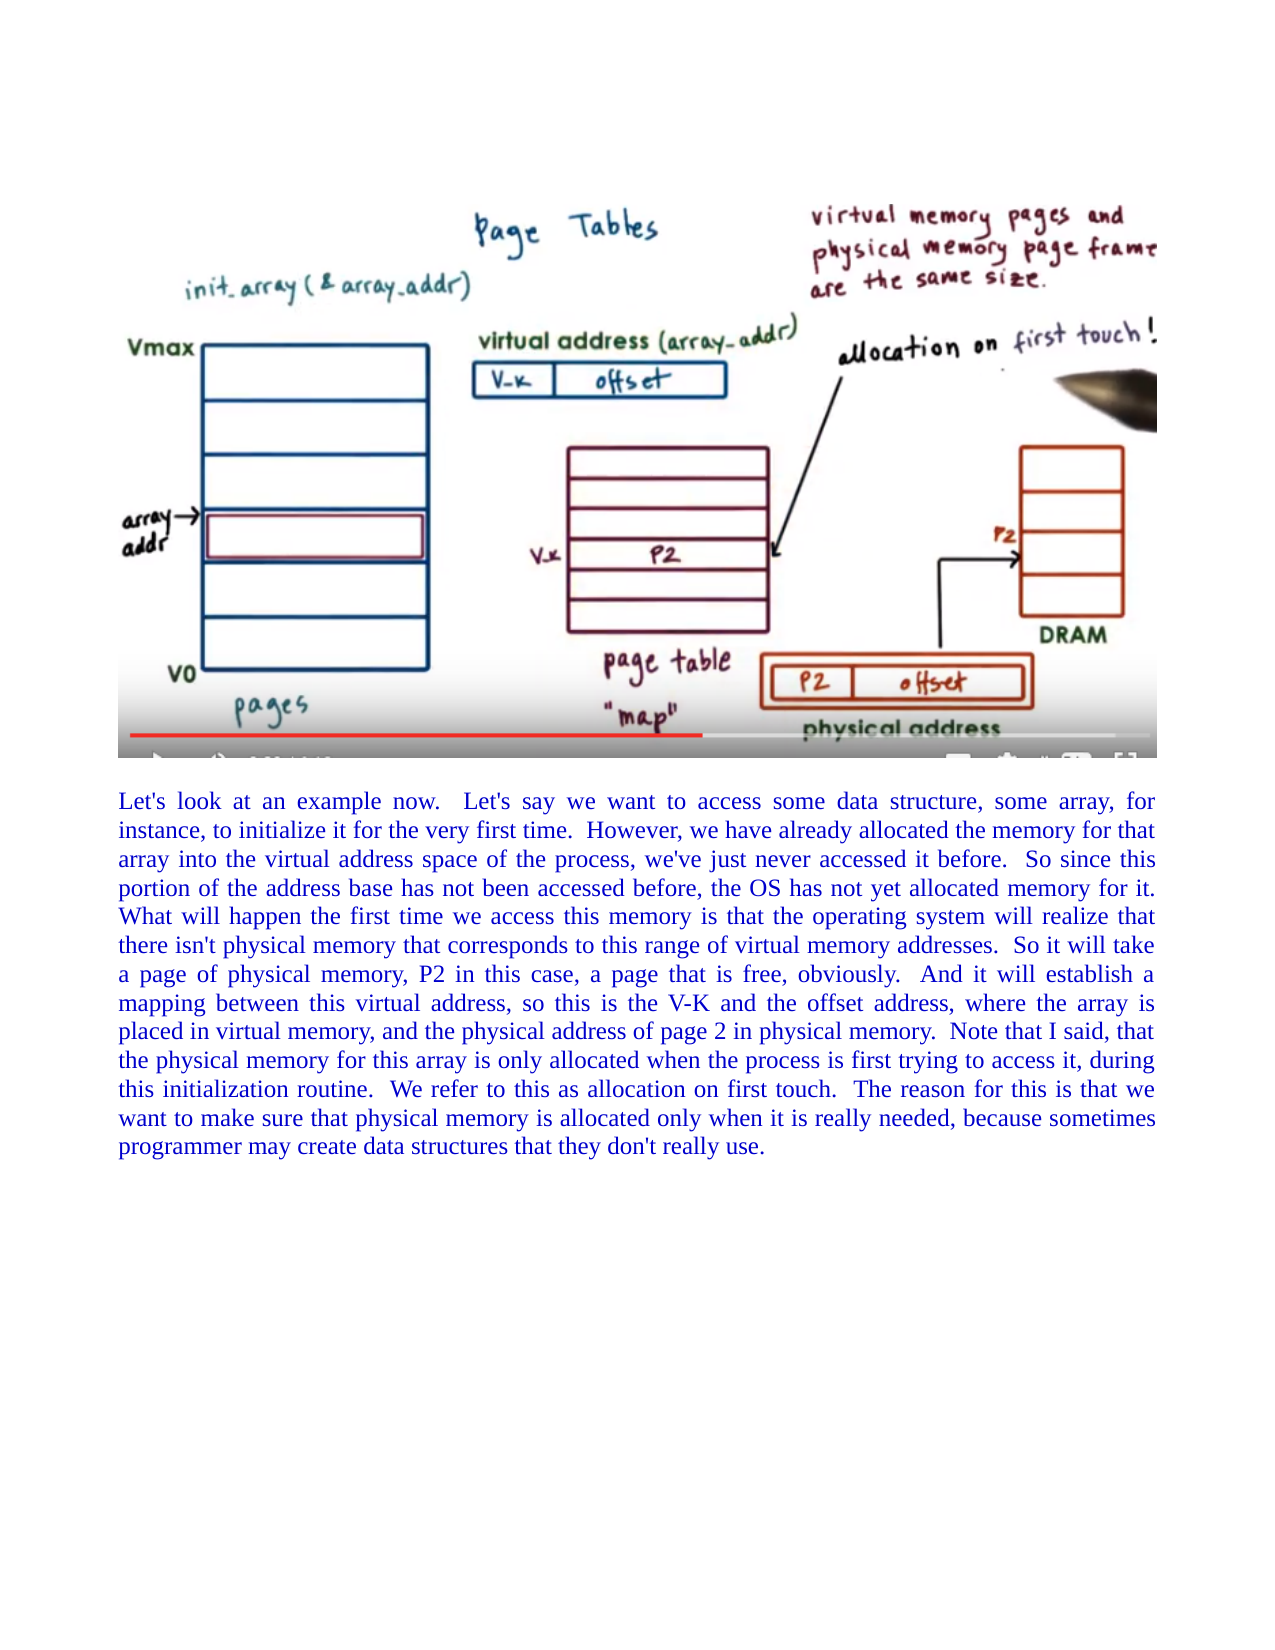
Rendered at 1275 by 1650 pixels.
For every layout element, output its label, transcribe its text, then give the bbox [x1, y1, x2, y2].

text Let's look at an example now. Let's say we want to access some data structure, some array, for instance, to initialize it for the very first time. However, we have already allocated the memory for that array into the virtual address space of the process, we've just never accessed it before. So since this portion of the address base has not been accessed before, the OS has not yet allocated memory for it. What will happen the first time we access this memory is that the operating system will realize that there isn't physical memory that corresponds to this range of virtual memory addresses. So it will take a page of physical memory, P2 in this case, a page that is free, obviously. And it will establish a mapping between this virtual address, so this is the V-K and the offset address, where the array is placed in virtual memory, and the physical address of page 2 in physical memory. Note that I said, that the physical memory for this array is only allocated when the process is first trying to access it, during this initialization routine. We refer to this as allocation on first touch. The reason for this is that we want to make sure that physical memory is allocated only when it is really needed, because sometimes programmer may create data structures that they don't really use. [118, 786, 1157, 1160]
picture [118, 204, 1157, 758]
